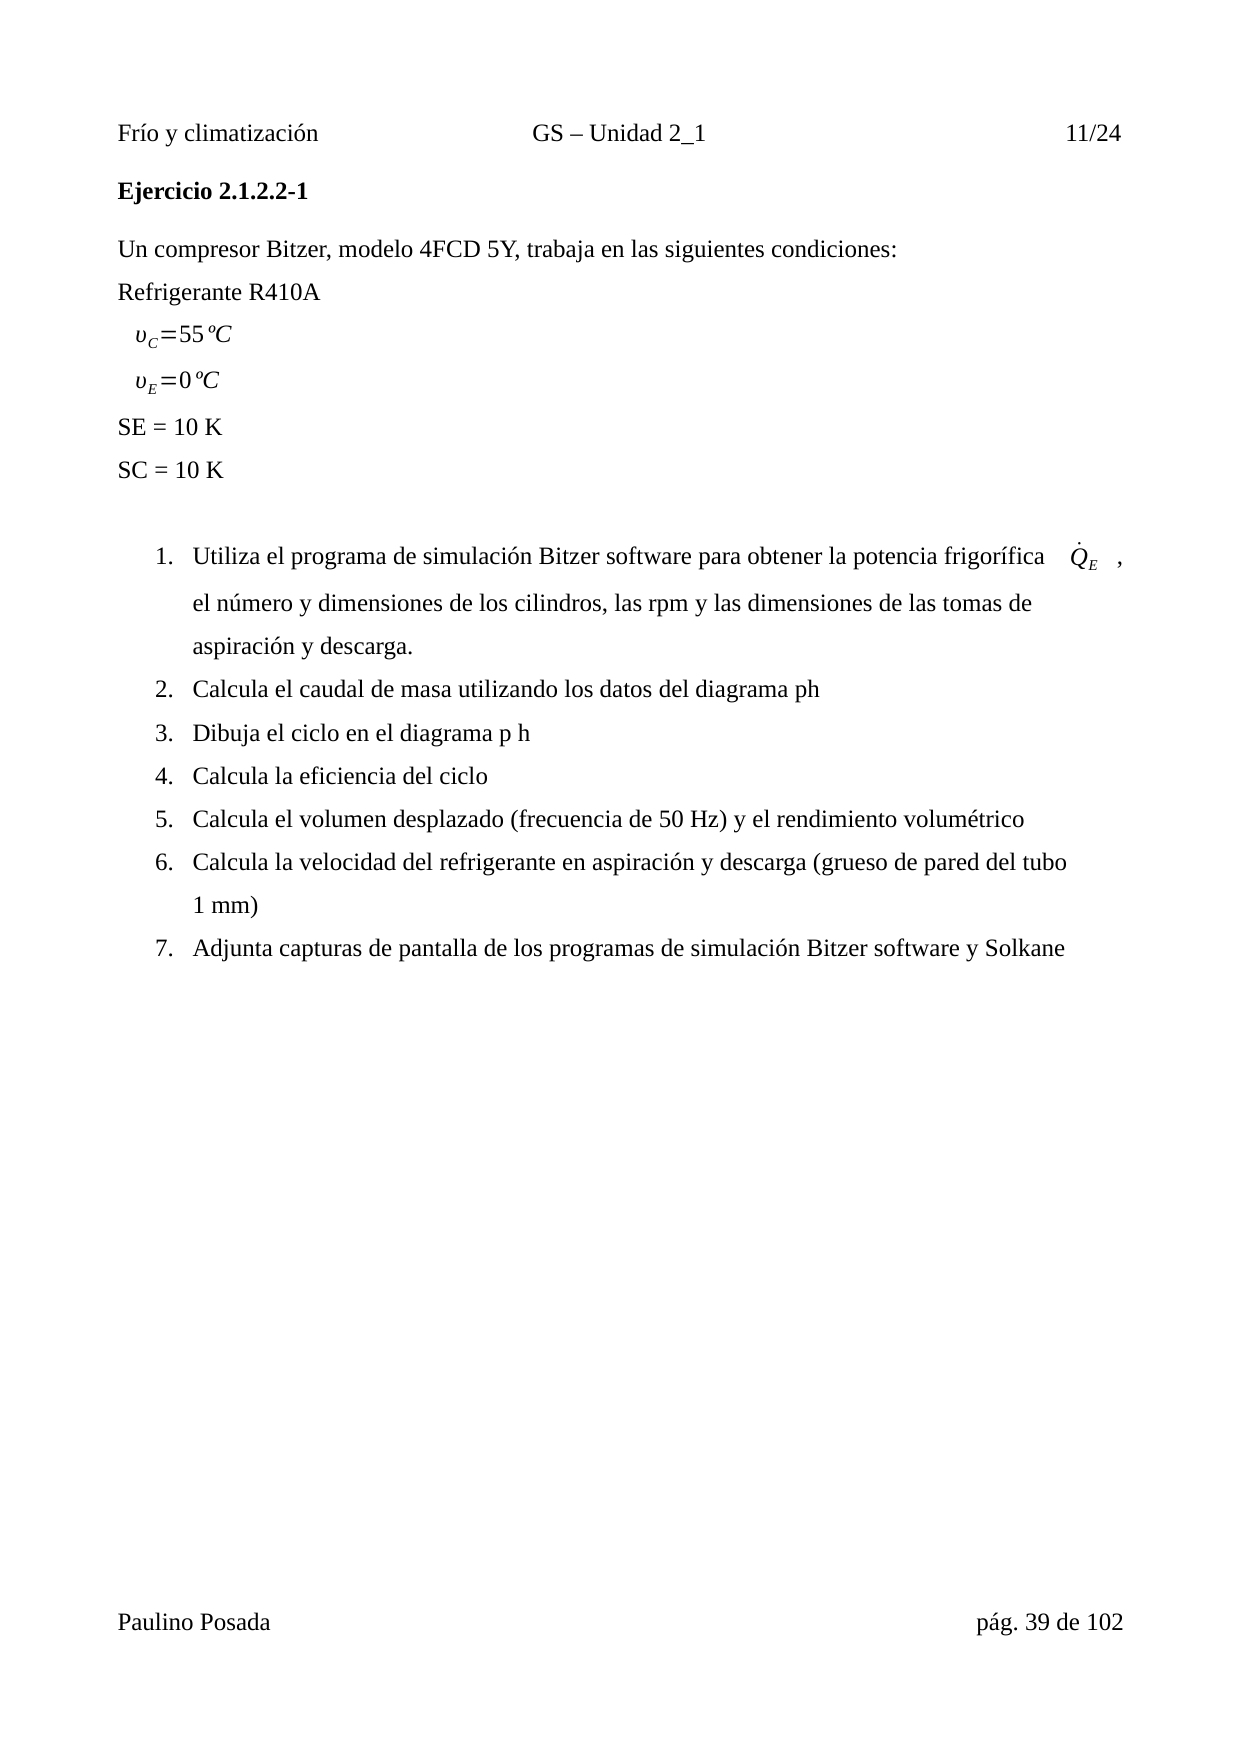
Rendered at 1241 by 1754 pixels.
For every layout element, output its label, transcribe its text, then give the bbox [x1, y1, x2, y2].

text Ejercicio 2.1.2.2-1 [117, 176, 1123, 205]
text Un compresor Bitzer, modelo 4FCD 5Y, trabaja en las siguientes condiciones: [117, 234, 1123, 263]
list Calcula el volumen desplazado (frecuencia de 50 Hz) y el rendimiento volumétrico [155, 804, 1123, 833]
list Calcula la velocidad del refrigerante en aspiración y descarga (grueso de pared del tubo [155, 847, 1123, 876]
list Calcula la eficiencia del ciclo [155, 761, 1123, 789]
list Utiliza el programa de simulación Bitzer software para obtener la potencia frigorífica , el número y dimensiones de los cilindros, las rpm y las dimensiones de las tomas de aspiración y descarga. [155, 541, 1123, 660]
text SC = 10 K [117, 455, 1123, 484]
list Calcula el caudal de masa utilizando los datos del diagrama ph [155, 674, 1123, 703]
list Adjunta capturas de pantalla de los programas de simulación Bitzer software y Solkane [155, 933, 1123, 962]
text Refrigerante R410A [117, 277, 1123, 306]
list Dibuja el ciclo en el diagrama p h [155, 718, 1123, 746]
list 1 mm) [155, 890, 1123, 919]
text SE = 10 K [117, 412, 1123, 441]
